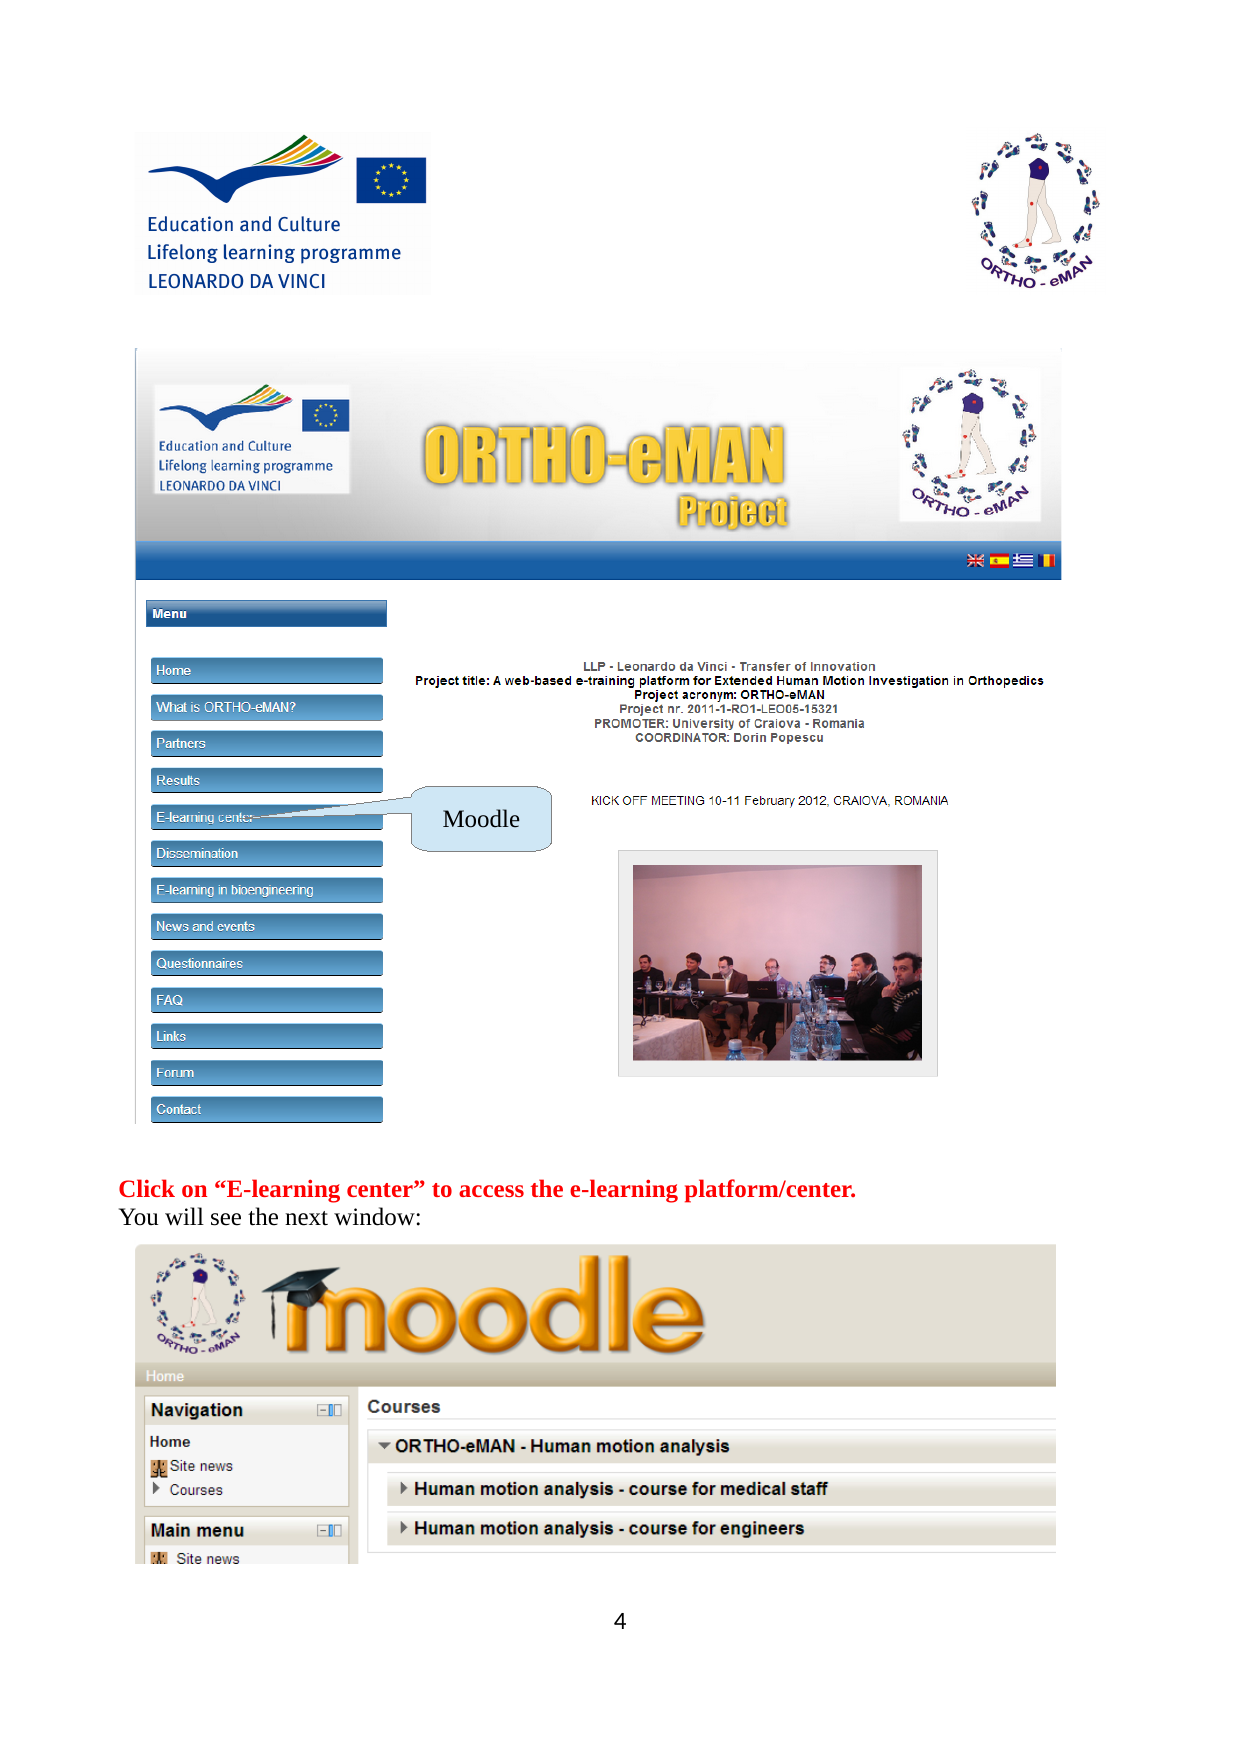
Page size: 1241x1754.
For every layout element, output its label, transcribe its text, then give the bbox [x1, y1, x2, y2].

picture [134, 348, 1062, 1124]
text Click on “E-learning center” to access the e-learning platform/center. [118, 1174, 1122, 1202]
picture [966, 127, 1106, 295]
text You will see the next window: [118, 1202, 1122, 1231]
picture [134, 1240, 1056, 1564]
picture [134, 132, 431, 295]
